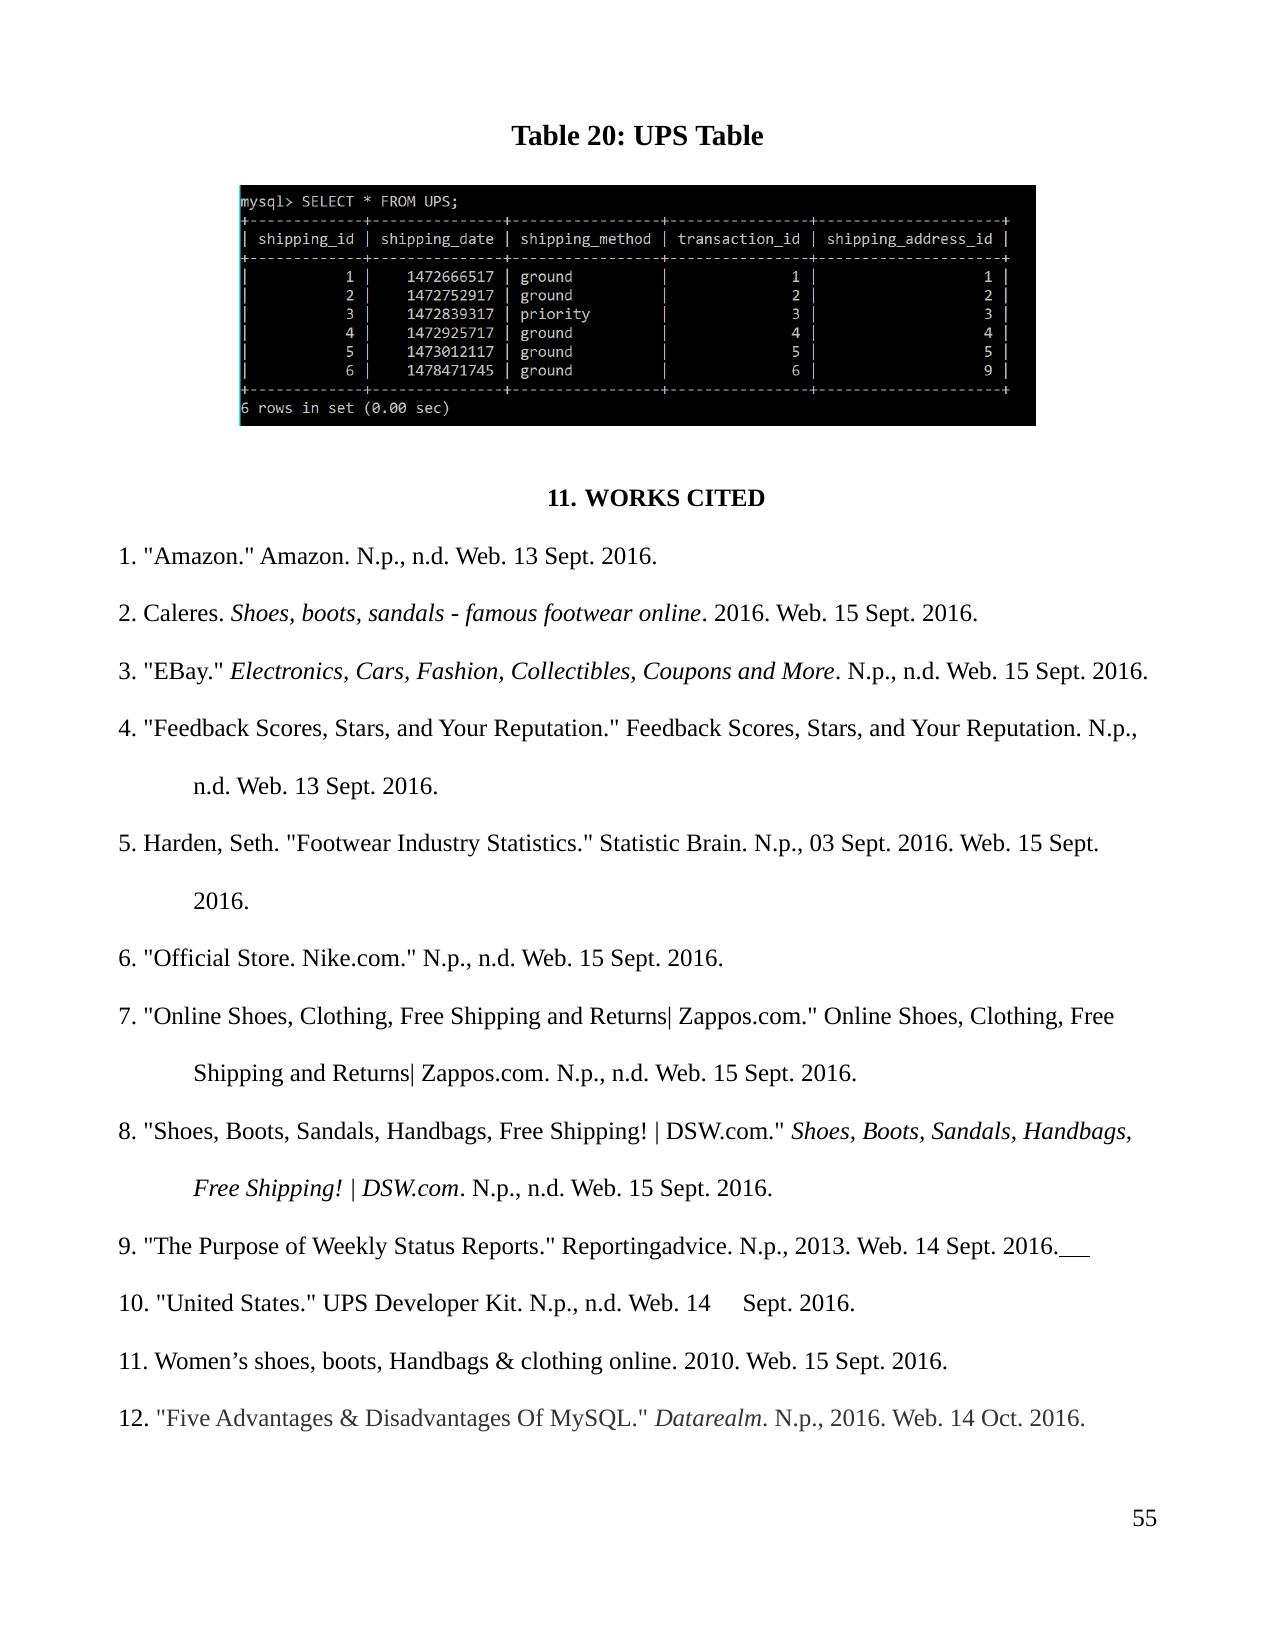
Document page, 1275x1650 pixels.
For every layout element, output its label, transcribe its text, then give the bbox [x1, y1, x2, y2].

text 12. "Five Advantages & Disadvantages Of MySQL." Datarealm. N.p., 2016. Web. 14 Oct. 2016. [118, 1403, 1157, 1432]
text 3. "EBay." Electronics, Cars, Fashion, Collectibles, Coupons and More. N.p., n.d. Web. 15 Sept. 2016. [118, 656, 1157, 685]
subtitle WORKS CITED [156, 483, 1157, 512]
text 10. "United States." UPS Developer Kit. N.p., n.d. Web. 14 Sept. 2016. [118, 1288, 1157, 1317]
text 9. "The Purpose of Weekly Status Reports." Reportingadvice. N.p., 2013. Web. 14 Sept. 2016. [118, 1231, 1157, 1260]
text 6. "Official Store. Nike.com." N.p., n.d. Web. 15 Sept. 2016. [118, 943, 1157, 972]
text 5. Harden, Seth. "Footwear Industry Statistics." Statistic Brain. N.p., 03 Sept. 2016. Web. 15 Sept. 2016. [118, 828, 1157, 915]
text 2. Caleres. Shoes, boots, sandals - famous footwear online. 2016. Web. 15 Sept. 2016. [118, 598, 1157, 627]
text 7. "Online Shoes, Clothing, Free Shipping and Returns| Zappos.com." Online Shoes, Clothing, Free Shipping and Returns| Zappos.com. N.p., n.d. Web. 15 Sept. 2016. [118, 1001, 1157, 1087]
text 8. "Shoes, Boots, Sandals, Handbags, Free Shipping! | DSW.com." Shoes, Boots, Sandals, Handbags, Free Shipping! | DSW.com. N.p., n.d. Web. 15 Sept. 2016. [118, 1116, 1157, 1202]
text 4. "Feedback Scores, Stars, and Your Reputation." Feedback Scores, Stars, and Your Reputation. N.p., n.d. Web. 13 Sept. 2016. [118, 713, 1157, 800]
picture [239, 185, 1036, 426]
text Table 20: UPS Table [118, 118, 1157, 152]
text 1. "Amazon." Amazon. N.p., n.d. Web. 13 Sept. 2016. [118, 541, 1157, 570]
text 11. Women’s shoes, boots, Handbags & clothing online. 2010. Web. 15 Sept. 2016. [118, 1346, 1157, 1375]
